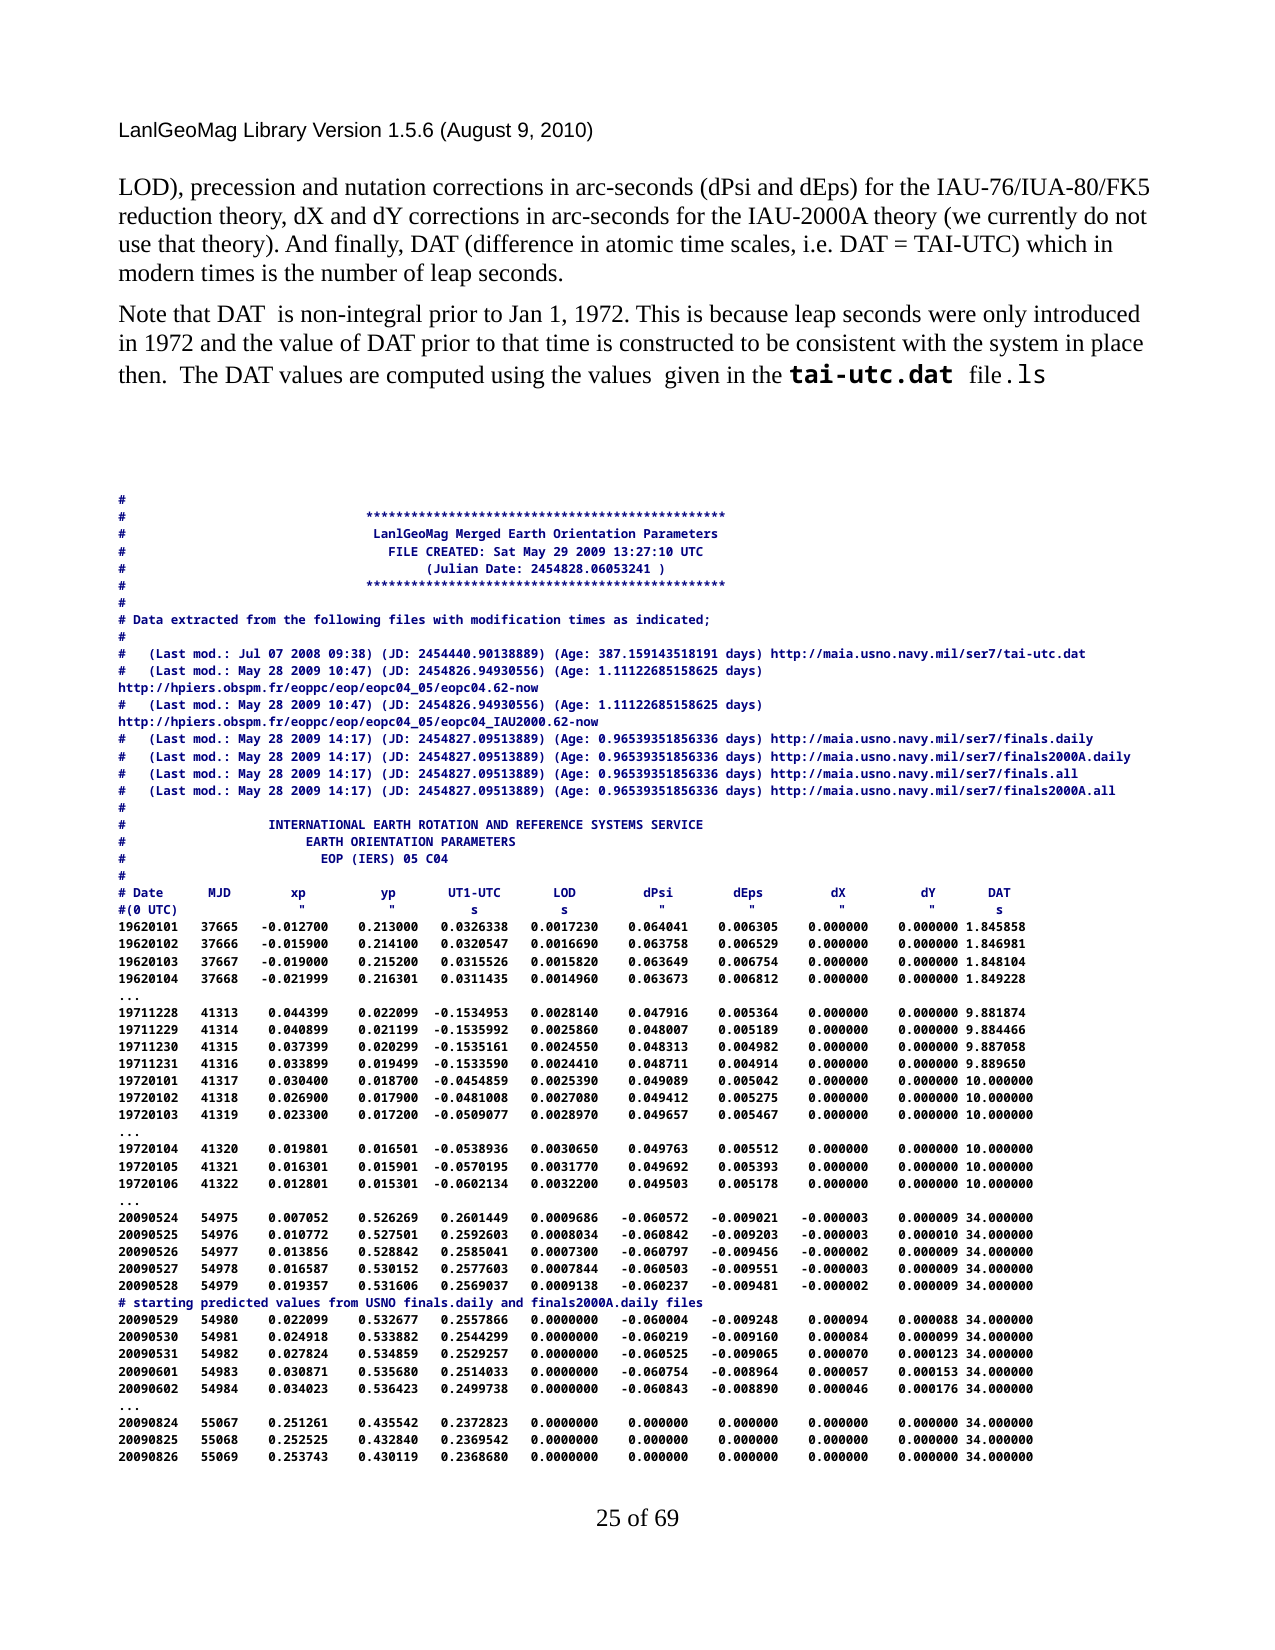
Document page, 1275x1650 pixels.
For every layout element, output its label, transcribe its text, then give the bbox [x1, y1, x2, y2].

text 20090602 54984 0.034023 0.536423 0.2499738 0.0000000 -0.060843 -0.008890 0.000046 0.000176 34.000000 [118, 1380, 1157, 1397]
text ... [118, 1123, 1157, 1141]
text # (Last mod.: May 28 2009 14:17) (JD: 2454827.09513889) (Age: 0.96539351856336 days) http://maia.usno.navy.mil/ser7/finals.all [118, 765, 1157, 782]
text 20090524 54975 0.007052 0.526269 0.2601449 0.0009686 -0.060572 -0.009021 -0.000003 0.000009 34.000000 [118, 1209, 1157, 1226]
text 19720104 41320 0.019801 0.016501 -0.0538936 0.0030650 0.049763 0.005512 0.000000 0.000000 10.000000 [118, 1141, 1157, 1158]
text 20090601 54983 0.030871 0.535680 0.2514033 0.0000000 -0.060754 -0.008964 0.000057 0.000153 34.000000 [118, 1363, 1157, 1380]
text 19711229 41314 0.040899 0.021199 -0.1535992 0.0025860 0.048007 0.005189 0.000000 0.000000 9.884466 [118, 1021, 1157, 1038]
text 20090527 54978 0.016587 0.530152 0.2577603 0.0007844 -0.060503 -0.009551 -0.000003 0.000009 34.000000 [118, 1260, 1157, 1277]
text # starting predicted values from USNO finals.daily and finals2000A.daily files [118, 1294, 1157, 1311]
text # Date MJD xp yp UT1-UTC LOD dPsi dEps dX dY DAT [118, 884, 1157, 901]
text #(0 UTC) " " s s " " " " s [118, 901, 1157, 918]
text 20090529 54980 0.022099 0.532677 0.2557866 0.0000000 -0.060004 -0.009248 0.000094 0.000088 34.000000 [118, 1311, 1157, 1328]
text 19720106 41322 0.012801 0.015301 -0.0602134 0.0032200 0.049503 0.005178 0.000000 0.000000 10.000000 [118, 1175, 1157, 1192]
text # (Last mod.: May 28 2009 10:47) (JD: 2454826.94930556) (Age: 1.11122685158625 days) http://hpiers.obspm.fr/eoppc/eop/eopc04_05/eopc04_IAU2000.62-now [118, 696, 1157, 731]
text # LanlGeoMag Merged Earth Orientation Parameters [118, 526, 1157, 543]
text # (Julian Date: 2454828.06053241 ) [118, 560, 1157, 577]
text Note that DAT is non-integral prior to Jan 1, 1972. This is because leap seconds were only introduced in 1972 and the value of DAT prior to that time is constructed to be consistent with the system in place then. The DAT values are computed using the values given in the tai-utc.dat file.ls [118, 299, 1157, 391]
text 20090526 54977 0.013856 0.528842 0.2585041 0.0007300 -0.060797 -0.009456 -0.000002 0.000009 34.000000 [118, 1243, 1157, 1260]
text LOD), precession and nutation corrections in arc-seconds (dPsi and dEps) for the IAU-76/IUA-80/FK5 reduction theory, dX and dY corrections in arc-seconds for the IAU-2000A theory (we currently do not use that theory). And finally, DAT (difference in atomic time scales, i.e. DAT = TAI-UTC) which in modern times is the number of leap seconds. [118, 172, 1157, 287]
text 19720101 41317 0.030400 0.018700 -0.0454859 0.0025390 0.049089 0.005042 0.000000 0.000000 10.000000 [118, 1072, 1157, 1089]
text 19620104 37668 -0.021999 0.216301 0.0311435 0.0014960 0.063673 0.006812 0.000000 0.000000 1.849228 [118, 970, 1157, 987]
text 19711228 41313 0.044399 0.022099 -0.1534953 0.0028140 0.047916 0.005364 0.000000 0.000000 9.881874 [118, 1004, 1157, 1021]
text # (Last mod.: May 28 2009 10:47) (JD: 2454826.94930556) (Age: 1.11122685158625 days) http://hpiers.obspm.fr/eoppc/eop/eopc04_05/eopc04.62-now [118, 662, 1157, 696]
text # (Last mod.: Jul 07 2008 09:38) (JD: 2454440.90138889) (Age: 387.159143518191 days) http://maia.usno.navy.mil/ser7/tai-utc.dat [118, 645, 1157, 662]
text 20090825 55068 0.252525 0.432840 0.2369542 0.0000000 0.000000 0.000000 0.000000 0.000000 34.000000 [118, 1431, 1157, 1448]
text 19711231 41316 0.033899 0.019499 -0.1533590 0.0024410 0.048711 0.004914 0.000000 0.000000 9.889650 [118, 1055, 1157, 1072]
text ... [118, 1397, 1157, 1414]
text # FILE CREATED: Sat May 29 2009 13:27:10 UTC [118, 543, 1157, 560]
text # ************************************************ [118, 577, 1157, 594]
text # INTERNATIONAL EARTH ROTATION AND REFERENCE SYSTEMS SERVICE [118, 816, 1157, 833]
text 19711230 41315 0.037399 0.020299 -0.1535161 0.0024550 0.048313 0.004982 0.000000 0.000000 9.887058 [118, 1038, 1157, 1055]
text # ************************************************ [118, 508, 1157, 526]
text ... [118, 1192, 1157, 1209]
text 20090531 54982 0.027824 0.534859 0.2529257 0.0000000 -0.060525 -0.009065 0.000070 0.000123 34.000000 [118, 1346, 1157, 1363]
text 20090528 54979 0.019357 0.531606 0.2569037 0.0009138 -0.060237 -0.009481 -0.000002 0.000009 34.000000 [118, 1277, 1157, 1294]
text 20090824 55067 0.251261 0.435542 0.2372823 0.0000000 0.000000 0.000000 0.000000 0.000000 34.000000 [118, 1414, 1157, 1431]
text # (Last mod.: May 28 2009 14:17) (JD: 2454827.09513889) (Age: 0.96539351856336 days) http://maia.usno.navy.mil/ser7/finals2000A.all [118, 782, 1157, 799]
text 19620101 37665 -0.012700 0.213000 0.0326338 0.0017230 0.064041 0.006305 0.000000 0.000000 1.845858 [118, 918, 1157, 936]
text # [118, 799, 1157, 816]
text # EOP (IERS) 05 C04 [118, 850, 1157, 867]
text # [118, 628, 1157, 645]
text 19720103 41319 0.023300 0.017200 -0.0509077 0.0028970 0.049657 0.005467 0.000000 0.000000 10.000000 [118, 1106, 1157, 1123]
text 19620103 37667 -0.019000 0.215200 0.0315526 0.0015820 0.063649 0.006754 0.000000 0.000000 1.848104 [118, 953, 1157, 970]
text ... [118, 987, 1157, 1004]
text 19720105 41321 0.016301 0.015901 -0.0570195 0.0031770 0.049692 0.005393 0.000000 0.000000 10.000000 [118, 1158, 1157, 1175]
text 19620102 37666 -0.015900 0.214100 0.0320547 0.0016690 0.063758 0.006529 0.000000 0.000000 1.846981 [118, 936, 1157, 953]
text 20090525 54976 0.010772 0.527501 0.2592603 0.0008034 -0.060842 -0.009203 -0.000003 0.000010 34.000000 [118, 1226, 1157, 1243]
text # (Last mod.: May 28 2009 14:17) (JD: 2454827.09513889) (Age: 0.96539351856336 days) http://maia.usno.navy.mil/ser7/finals2000A.daily [118, 748, 1157, 765]
text # [118, 867, 1157, 884]
text # [118, 491, 1157, 508]
text 20090826 55069 0.253743 0.430119 0.2368680 0.0000000 0.000000 0.000000 0.000000 0.000000 34.000000 [118, 1448, 1157, 1465]
text # [118, 594, 1157, 611]
text # (Last mod.: May 28 2009 14:17) (JD: 2454827.09513889) (Age: 0.96539351856336 days) http://maia.usno.navy.mil/ser7/finals.daily [118, 731, 1157, 748]
text 20090530 54981 0.024918 0.533882 0.2544299 0.0000000 -0.060219 -0.009160 0.000084 0.000099 34.000000 [118, 1328, 1157, 1346]
text # EARTH ORIENTATION PARAMETERS [118, 833, 1157, 850]
text # Data extracted from the following files with modification times as indicated; [118, 611, 1157, 628]
text 19720102 41318 0.026900 0.017900 -0.0481008 0.0027080 0.049412 0.005275 0.000000 0.000000 10.000000 [118, 1089, 1157, 1106]
